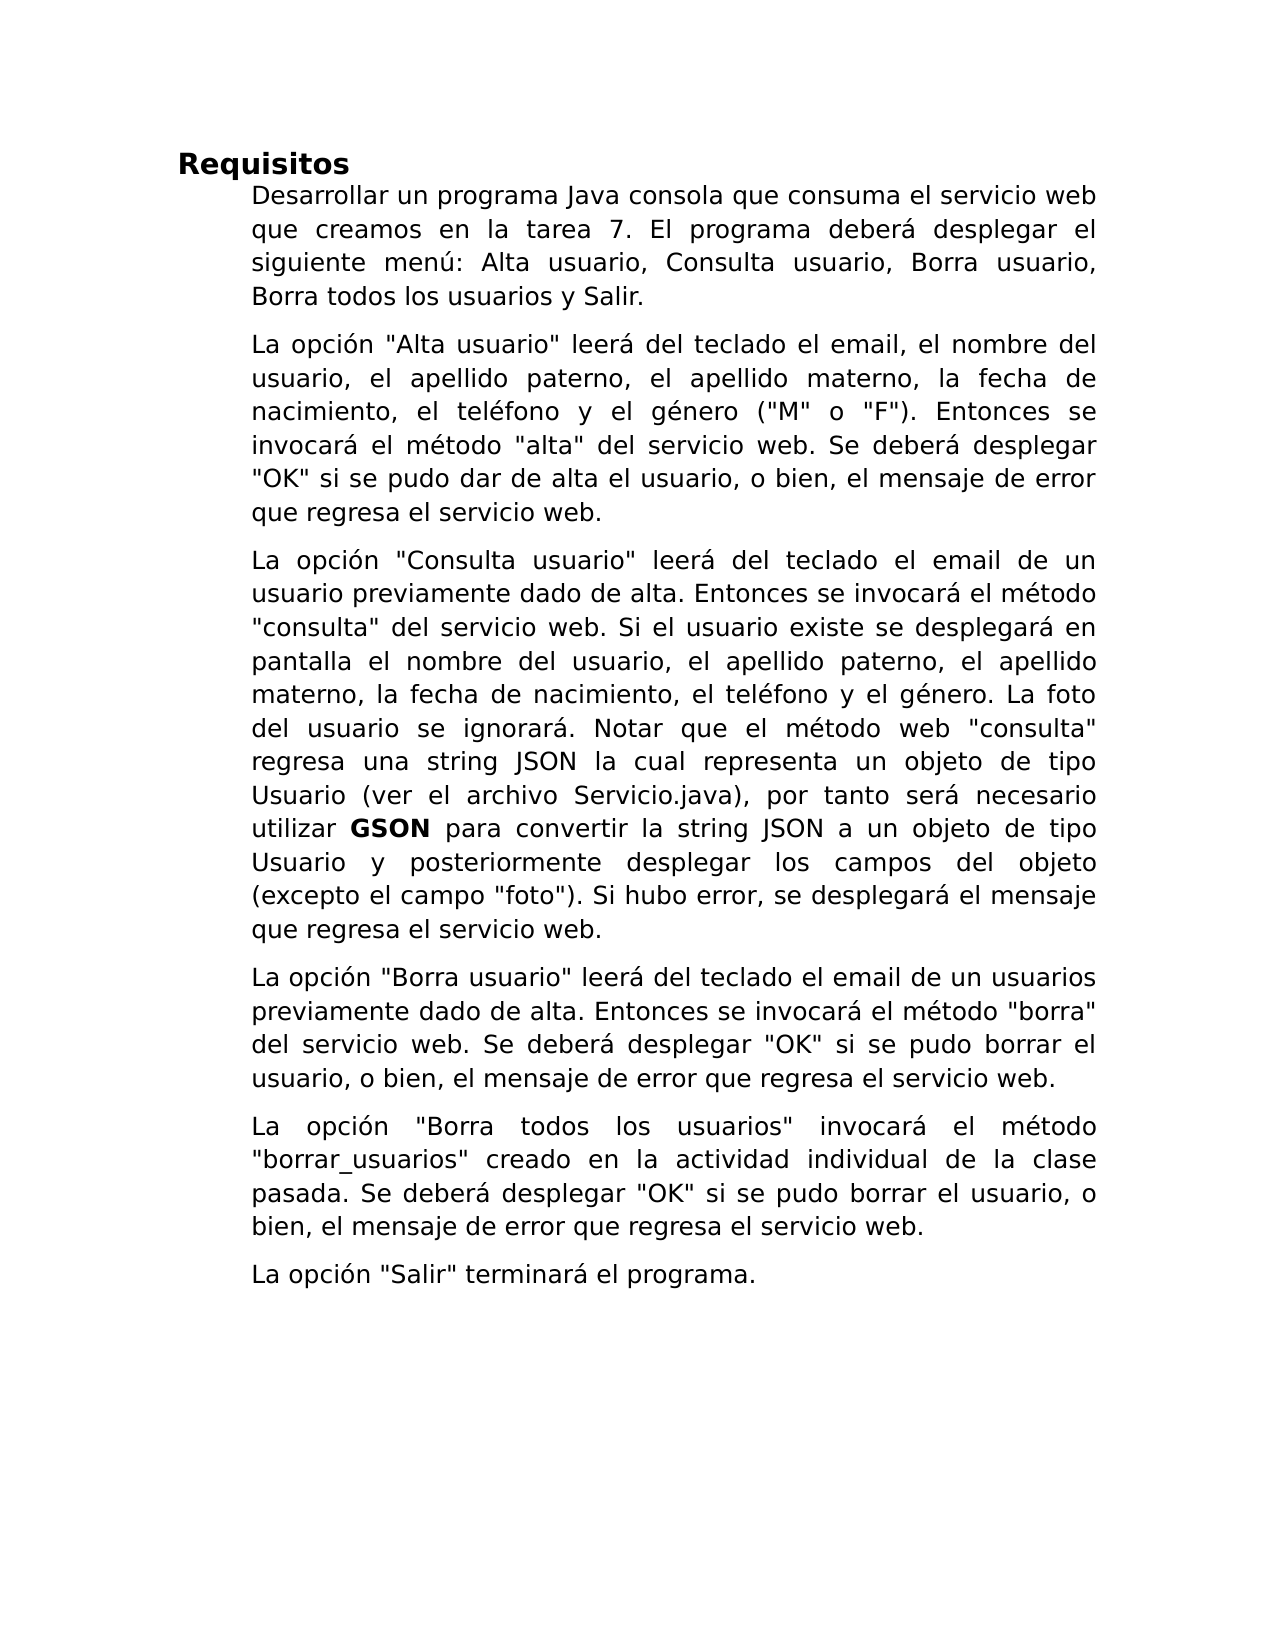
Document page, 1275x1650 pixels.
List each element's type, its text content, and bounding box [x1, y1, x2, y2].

text Requisitos [177, 148, 1098, 182]
text La opción "Salir" terminará el programa. [251, 1261, 1098, 1290]
text Desarrollar un programa Java consola que consuma el servicio web que creamos en la tarea 7. El programa deberá desplegar el siguiente menú: Alta usuario, Consulta usuario, Borra usuario, Borra todos los usuarios y Salir. [251, 182, 1098, 311]
text La opción "Consulta usuario" leerá del teclado el email de un usuario previamente dado de alta. Entonces se invocará el método "consulta" del servicio web. Si el usuario existe se desplegará en pantalla el nombre del usuario, el apellido paterno, el apellido materno, la fecha de nacimiento, el teléfono y el género. La foto del usuario se ignorará. Notar que el método web "consulta" regresa una string JSON la cual representa un objeto de tipo Usuario (ver el archivo Servicio.java), por tanto será necesario utilizar GSON para convertir la string JSON a un objeto de tipo Usuario y posteriormente desplegar los campos del objeto (excepto el campo "foto"). Si hubo error, se desplegará el mensaje que regresa el servicio web. [251, 546, 1098, 944]
text La opción "Alta usuario" leerá del teclado el email, el nombre del usuario, el apellido paterno, el apellido materno, la fecha de nacimiento, el teléfono y el género ("M" o "F"). Entonces se invocará el método "alta" del servicio web. Se deberá desplegar "OK" si se pudo dar de alta el usuario, o bien, el mensaje de error que regresa el servicio web. [251, 330, 1098, 527]
text La opción "Borra todos los usuarios" invocará el método "borrar_usuarios" creado en la actividad individual de la clase pasada. Se deberá desplegar "OK" si se pudo borrar el usuario, o bien, el mensaje de error que regresa el servicio web. [251, 1112, 1098, 1242]
text La opción "Borra usuario" leerá del teclado el email de un usuarios previamente dado de alta. Entonces se invocará el método "borra" del servicio web. Se deberá desplegar "OK" si se pudo borrar el usuario, o bien, el mensaje de error que regresa el servicio web. [251, 963, 1098, 1093]
